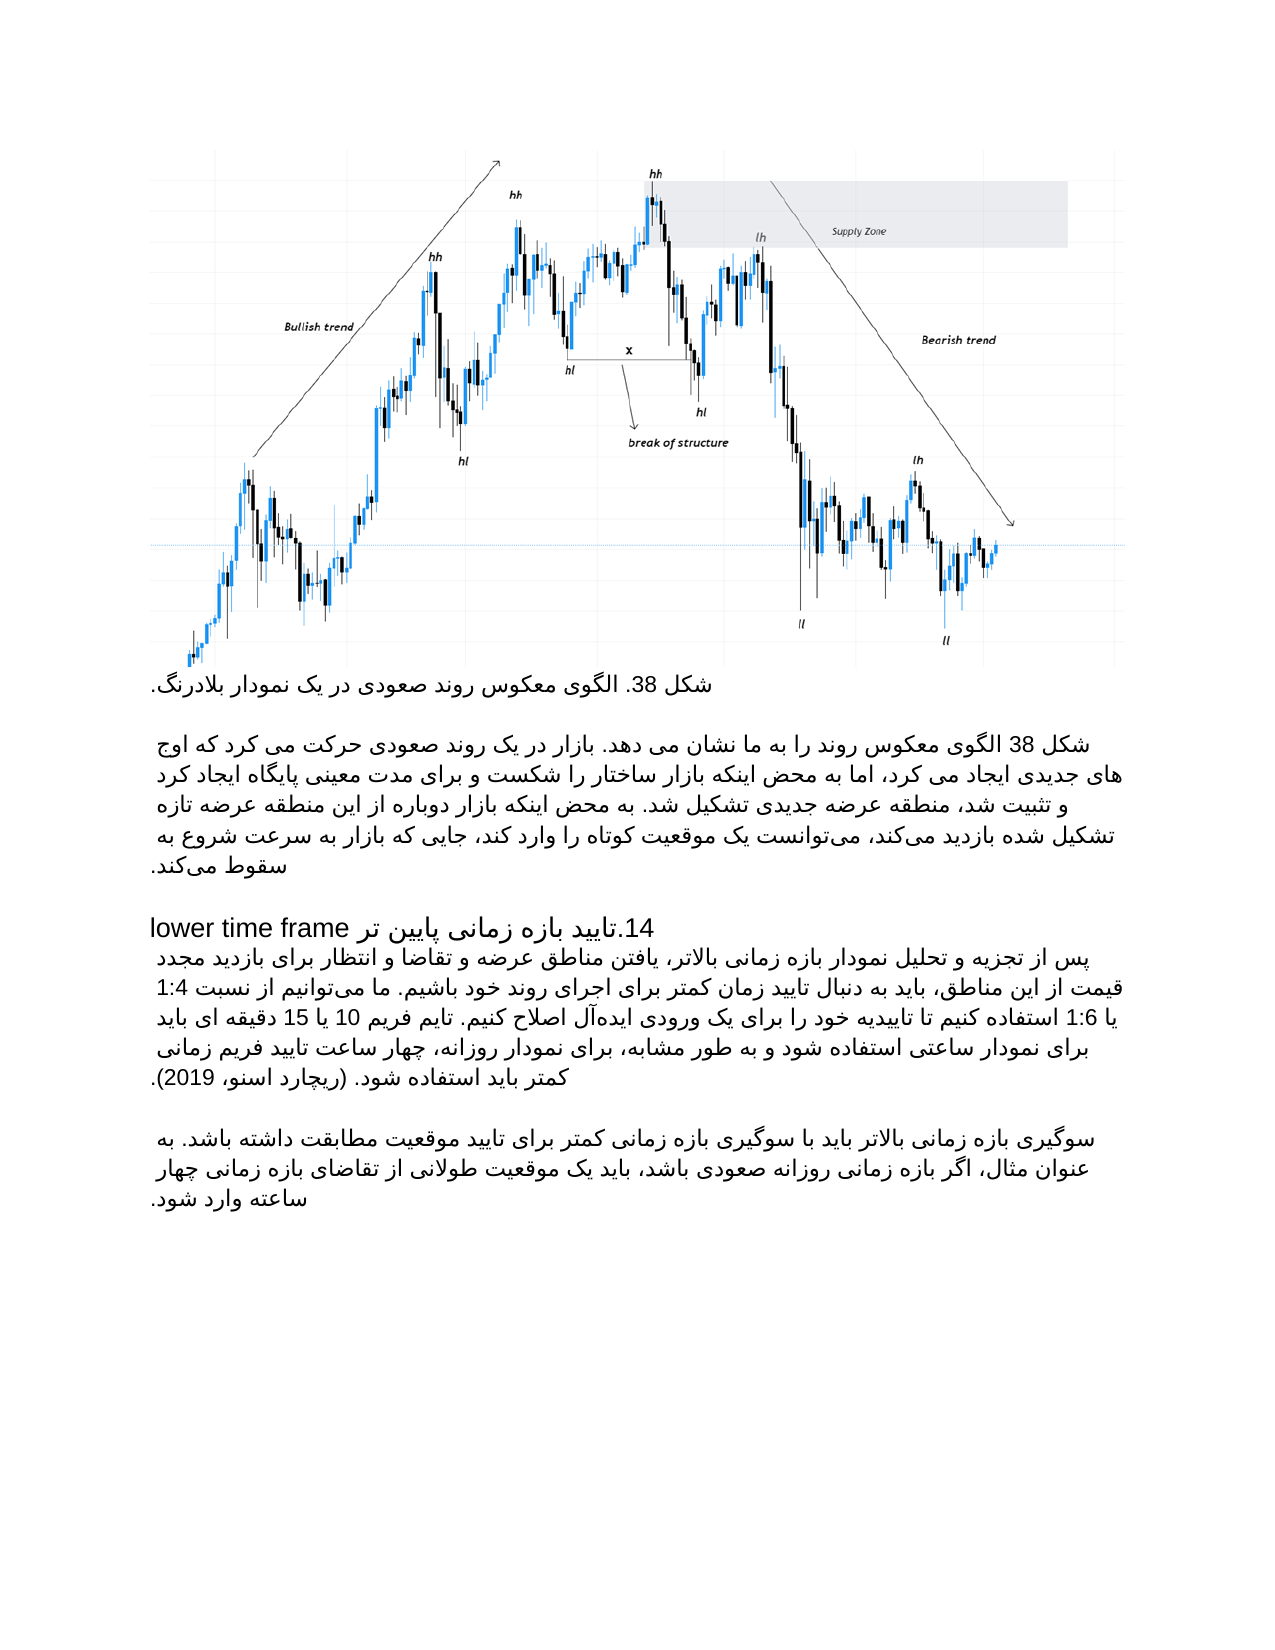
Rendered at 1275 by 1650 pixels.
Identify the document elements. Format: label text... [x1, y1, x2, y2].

text شکل 38 الگوی معکوس روند را به ما نشان می دهد. بازار در یک روند صعودی حرکت می کرد که اوج های جدیدی ایجاد می کرد، اما به محض اینکه بازار ساختار را شکست و برای مدت معینی پایگاه ایجاد کرد و تثبیت شد، منطقه عرضه جدیدی تشکیل شد. به محض اینکه بازار دوباره از این منطقه عرضه تازه تشکیل شده بازدید می‌کند، می‌توانست یک موقعیت کوتاه را وارد کند، جایی که بازار به سرعت شروع به سقوط می‌کند. [150, 731, 1125, 878]
text شکل 38. الگوی معکوس روند صعودی در یک نمودار بلادرنگ. [150, 671, 1125, 697]
text پس از تجزیه و تحلیل نمودار بازه زمانی بالاتر، یافتن مناطق عرضه و تقاضا و انتظار برای بازدید مجدد قیمت از این مناطق، باید به دنبال تایید زمان کمتر برای اجرای روند خود باشیم. ما می‌توانیم از نسبت 1:4 یا 1:6 استفاده کنیم تا تاییدیه خود را برای یک ورودی ایده‌آل اصلاح کنیم. تایم فریم 10 یا 15 دقیقه ای باید برای نمودار ساعتی استفاده شود و به طور مشابه، برای نمودار روزانه، چهار ساعت تایید فریم زمانی کمتر باید استفاده شود. (ریچارد اسنو، 2019). [150, 943, 1125, 1091]
text سوگیری بازه زمانی بالاتر باید با سوگیری بازه زمانی کمتر برای تایید موقعیت مطابقت داشته باشد. به عنوان مثال، اگر بازه زمانی روزانه صعودی باشد، باید یک موقعیت طولانی از تقاضای بازه زمانی چهار ساعته وارد شود. [150, 1125, 1125, 1211]
title 14.تایید بازه زمانی پایین تر lower time frame [150, 912, 1125, 943]
